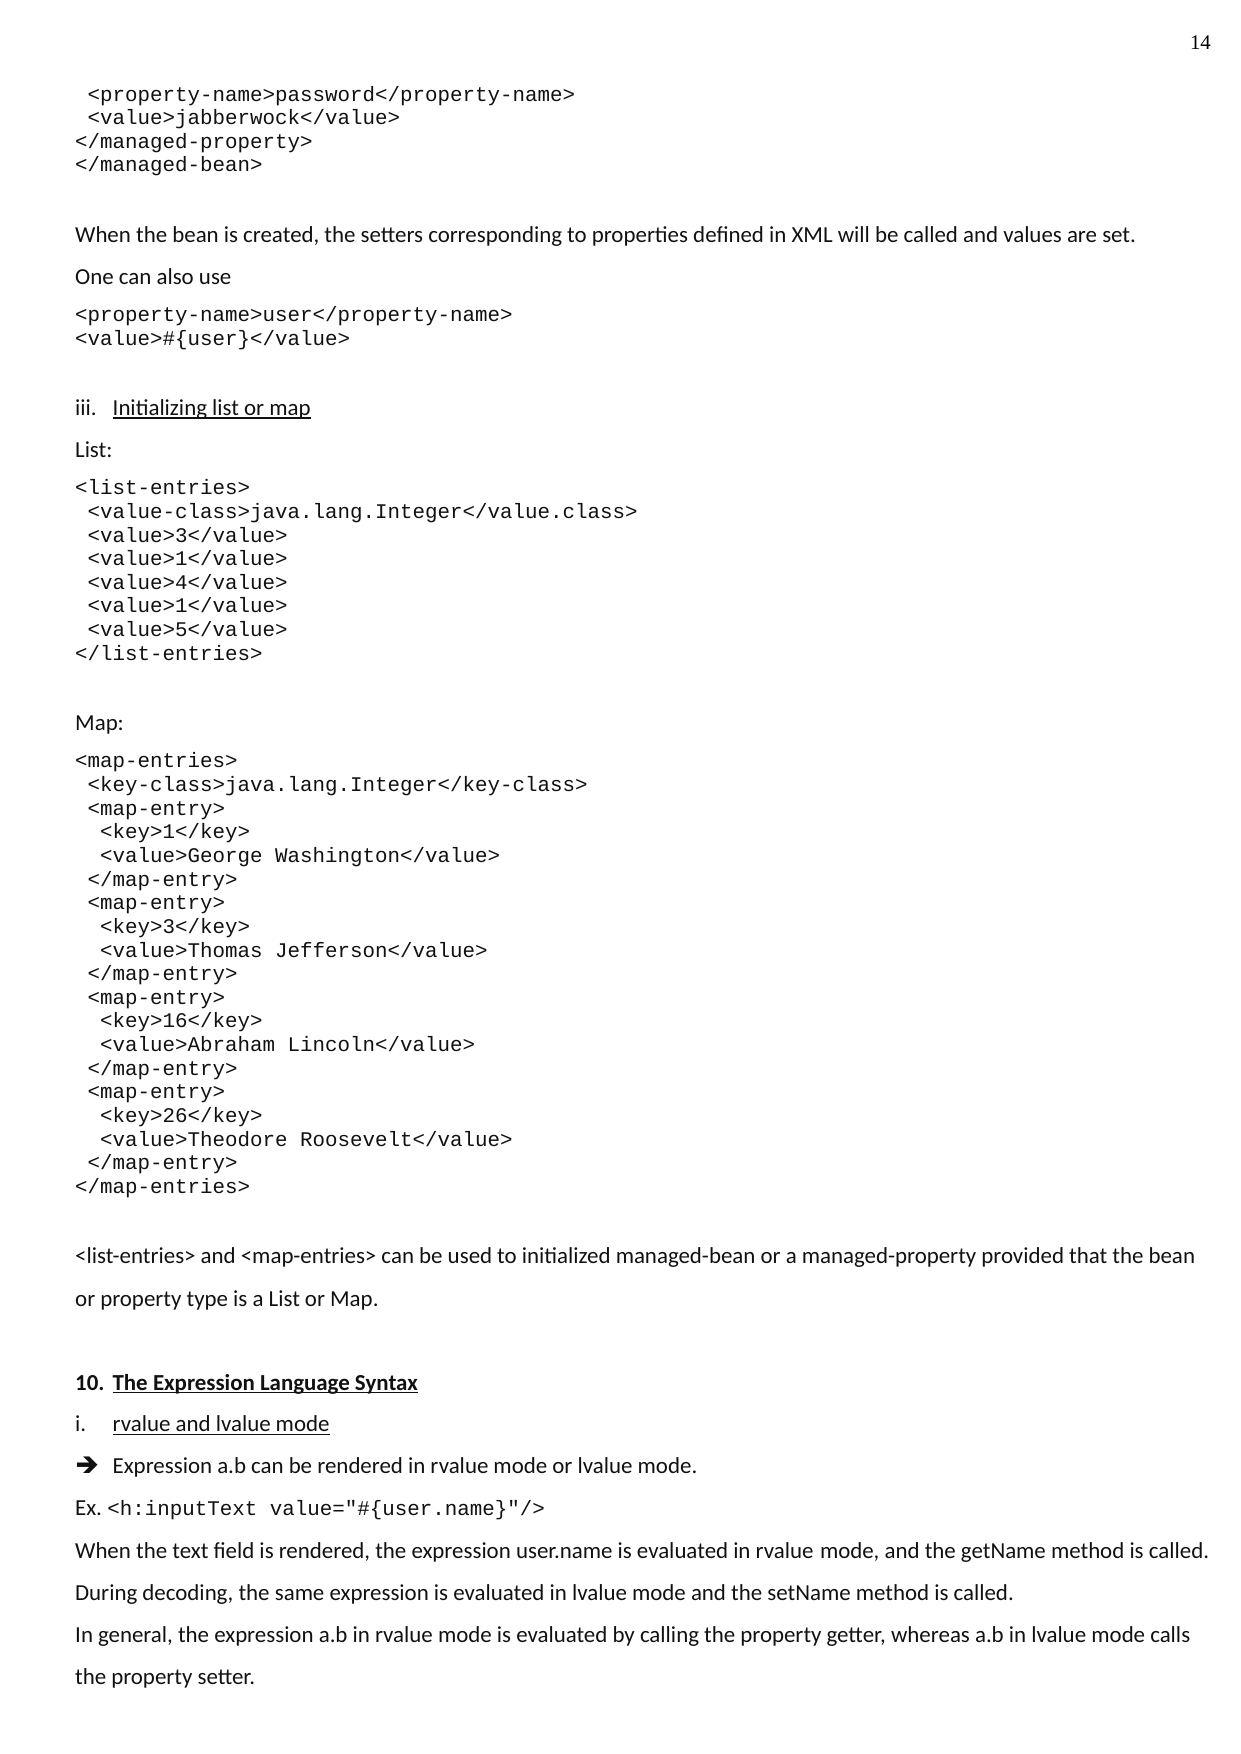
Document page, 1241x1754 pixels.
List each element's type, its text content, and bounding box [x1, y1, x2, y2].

text <map-entry> [75, 1081, 1211, 1105]
text When the text field is rendered, the expression user.name is evaluated in rvalue mode, and the getName method is called. During decoding, the same expression is evaluated in lvalue mode and the setName method is called. [75, 1536, 1211, 1606]
text <property-name>user</property-name> [75, 304, 1211, 328]
text </managed-bean> [75, 154, 1211, 178]
text <value>Thomas Jefferson</value> [75, 939, 1211, 963]
text <list-entries> and <map-entries> can be used to initialized managed-bean or a managed-property provided that the bean or property type is a List or Map. [75, 1242, 1211, 1312]
text iii. Initializing list or map [75, 393, 1211, 421]
text <key>26</key> [75, 1105, 1211, 1129]
text <value>Theodore Roosevelt</value> [75, 1129, 1211, 1152]
text <value>George Washington</value> [75, 845, 1211, 869]
text <key>3</key> [75, 916, 1211, 939]
text <map-entry> [75, 892, 1211, 916]
text 10. The Expression Language Syntax [75, 1368, 1211, 1396]
text </map-entries> [75, 1176, 1211, 1200]
text <map-entry> [75, 987, 1211, 1011]
list i. rvalue and lvalue mode [75, 1409, 1211, 1438]
text </list-entries> [75, 643, 1211, 666]
text <list-entries> [75, 477, 1211, 501]
text </managed-property> [75, 131, 1211, 154]
text <key-class>java.lang.Integer</key-class> [75, 774, 1211, 798]
text <value>5</value> [75, 619, 1211, 643]
text <value>4</value> [75, 572, 1211, 596]
text </map-entry> [75, 1058, 1211, 1081]
text In general, the expression a.b in rvalue mode is evaluated by calling the property getter, whereas a.b in lvalue mode calls the property setter. [75, 1620, 1211, 1690]
list Expression a.b can be rendered in rvalue mode or lvalue mode. [75, 1452, 1211, 1479]
text <map-entry> [75, 798, 1211, 821]
text <key>16</key> [75, 1011, 1211, 1034]
text <value>jabberwock</value> [75, 107, 1211, 131]
text </map-entry> [75, 1152, 1211, 1176]
text List: [75, 435, 1211, 463]
text <value>1</value> [75, 596, 1211, 619]
text <map-entries> [75, 750, 1211, 774]
text One can also use [75, 262, 1211, 290]
text </map-entry> [75, 869, 1211, 892]
text </map-entry> [75, 963, 1211, 987]
text <value-class>java.lang.Integer</value.class> [75, 501, 1211, 524]
text <property-name>password</property-name> [75, 83, 1211, 107]
text <value>Abraham Lincoln</value> [75, 1034, 1211, 1058]
text When the bean is created, the setters corresponding to properties defined in XML will be called and values are set. [75, 220, 1211, 248]
text Ex. <h:inputText value="#{user.name}"/> [75, 1493, 1211, 1522]
text <value>#{user}</value> [75, 328, 1211, 351]
text <value>1</value> [75, 548, 1211, 572]
text <value>3</value> [75, 524, 1211, 548]
list Map: [75, 708, 1211, 736]
text <key>1</key> [75, 821, 1211, 845]
